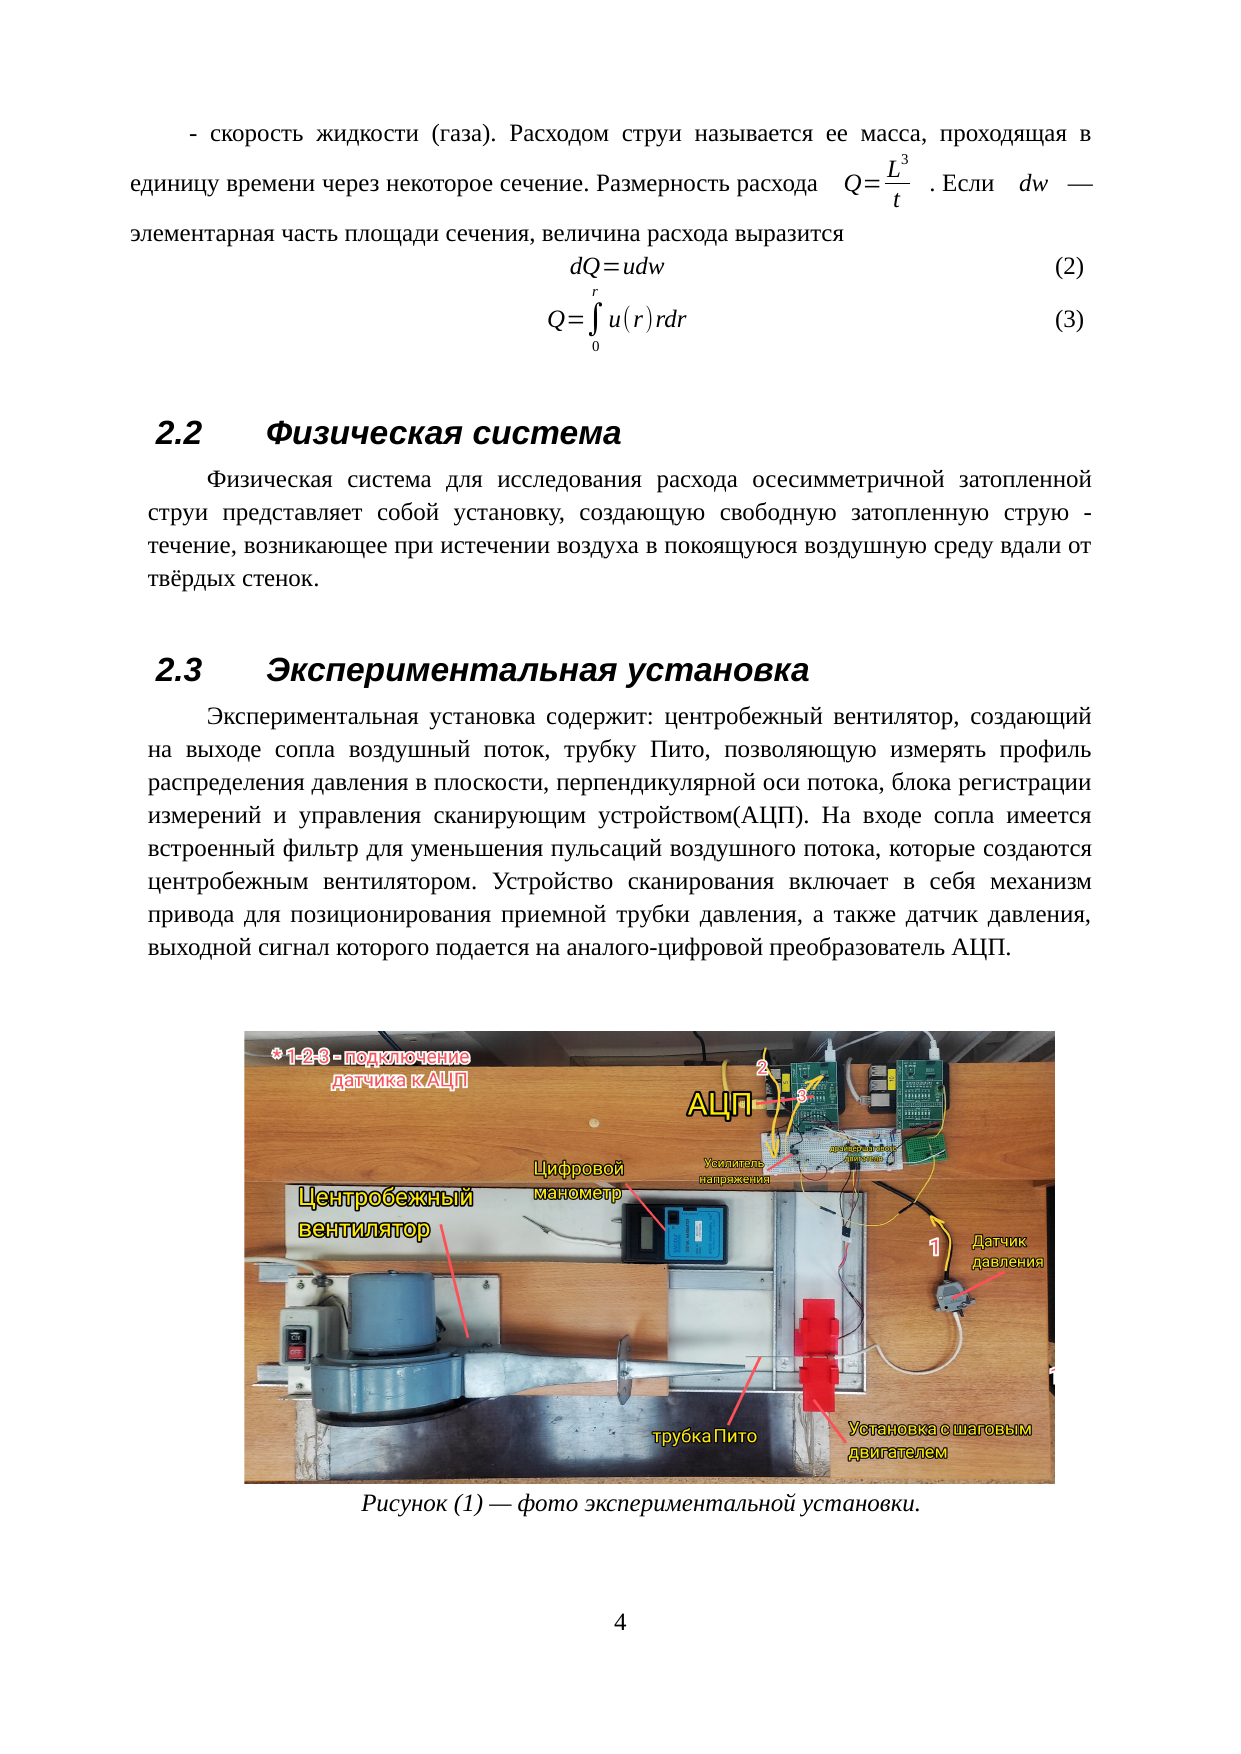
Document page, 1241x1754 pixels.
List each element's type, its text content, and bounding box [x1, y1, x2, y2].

subtitle Экспериментальная установка [156, 650, 1122, 688]
subtitle Физическая система [156, 413, 1122, 451]
text Рисунок (1) — фото экспериментальной установки. [130, 1488, 1093, 1516]
text (3) [130, 284, 1093, 355]
picture [244, 1031, 1055, 1484]
text (2) [130, 251, 1093, 280]
text Экспериментальная установка содержит: центробежный вентилятор, создающий на выходе сопла воздушный поток, трубку Пито, позволяющую измерять профиль распределения давления в плоскости, перпендикулярной оси потока, блока регистрации измерений и управления сканирующим устройством(АЦП). На входе сопла имеется встроенный фильтр для уменьшения пульсаций воздушного потока, которые создаются центробежным вентилятором. Устройство сканирования включает в себя механизм привода для позиционирования приемной трубки давления, а также датчик давления, выходной сигнал которого подается на аналого-цифровой преобразователь АЦП. [148, 701, 1093, 961]
text Физическая система для исследования расхода осесимметричной затопленной струи представляет собой установку, создающую свободную затопленную струю - течение, возникающее при истечении воздуха в покоящуюся воздушную среду вдали от твёрдых стенок. [148, 464, 1093, 592]
text - скорость жидкости (газа). Расходом струи называется ее масса, проходящая в единицу времени через некоторое сечение. Размерность расхода . Если — элементарная часть площади сечения, величина расхода выразится [130, 118, 1093, 247]
